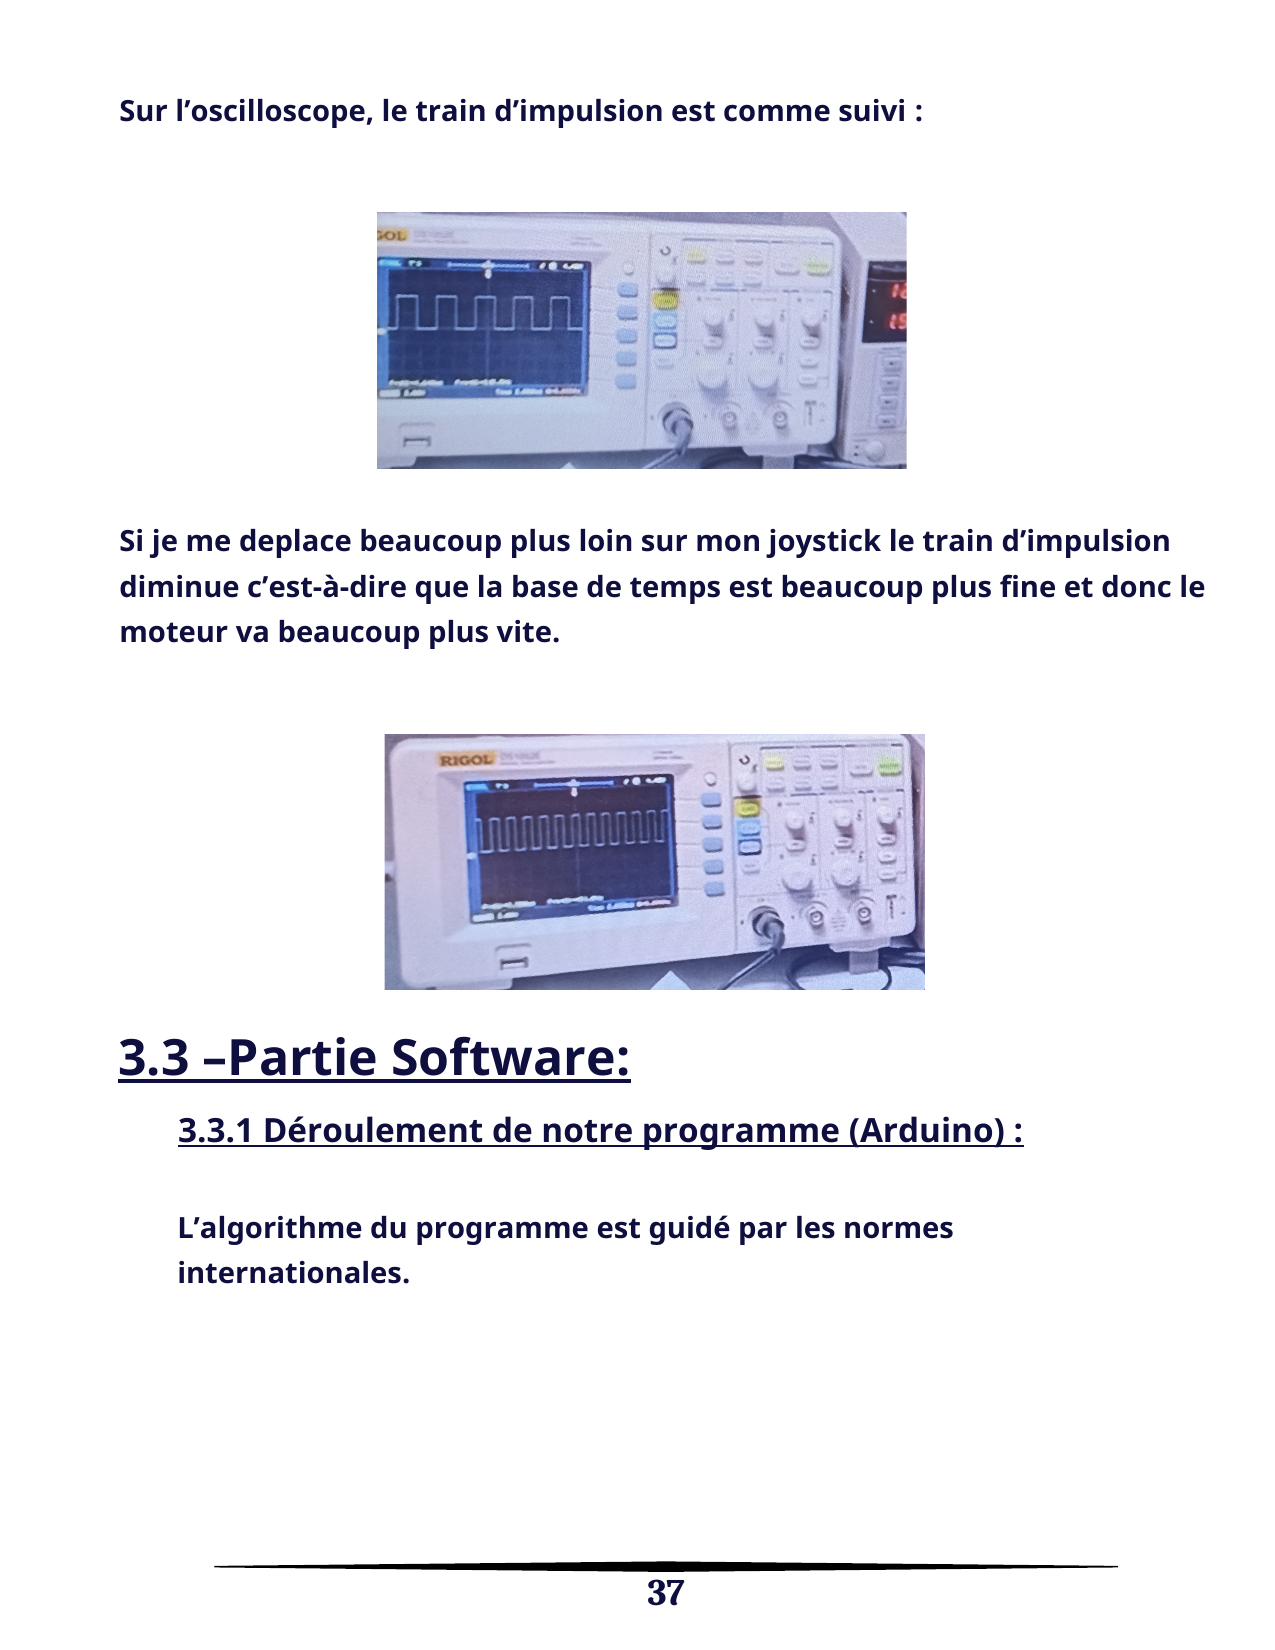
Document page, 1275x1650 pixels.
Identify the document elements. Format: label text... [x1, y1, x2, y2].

text 3.3 –Partie Software: [118, 1022, 1195, 1090]
text 3.3.1 Déroulement de notre programme (Arduino) : [178, 1107, 1156, 1152]
text Sur l’oscilloscope, le train d’impulsion est comme suivi : [119, 90, 1233, 129]
text L’algorithme du programme est guidé par les normes internationales. [177, 1207, 1172, 1292]
text Si je me deplace beaucoup plus loin sur mon joystick le train d’impulsion diminue c’est-à-dire que la base de temps est beaucoup plus fine et donc le moteur va beaucoup plus vite. [119, 520, 1233, 651]
